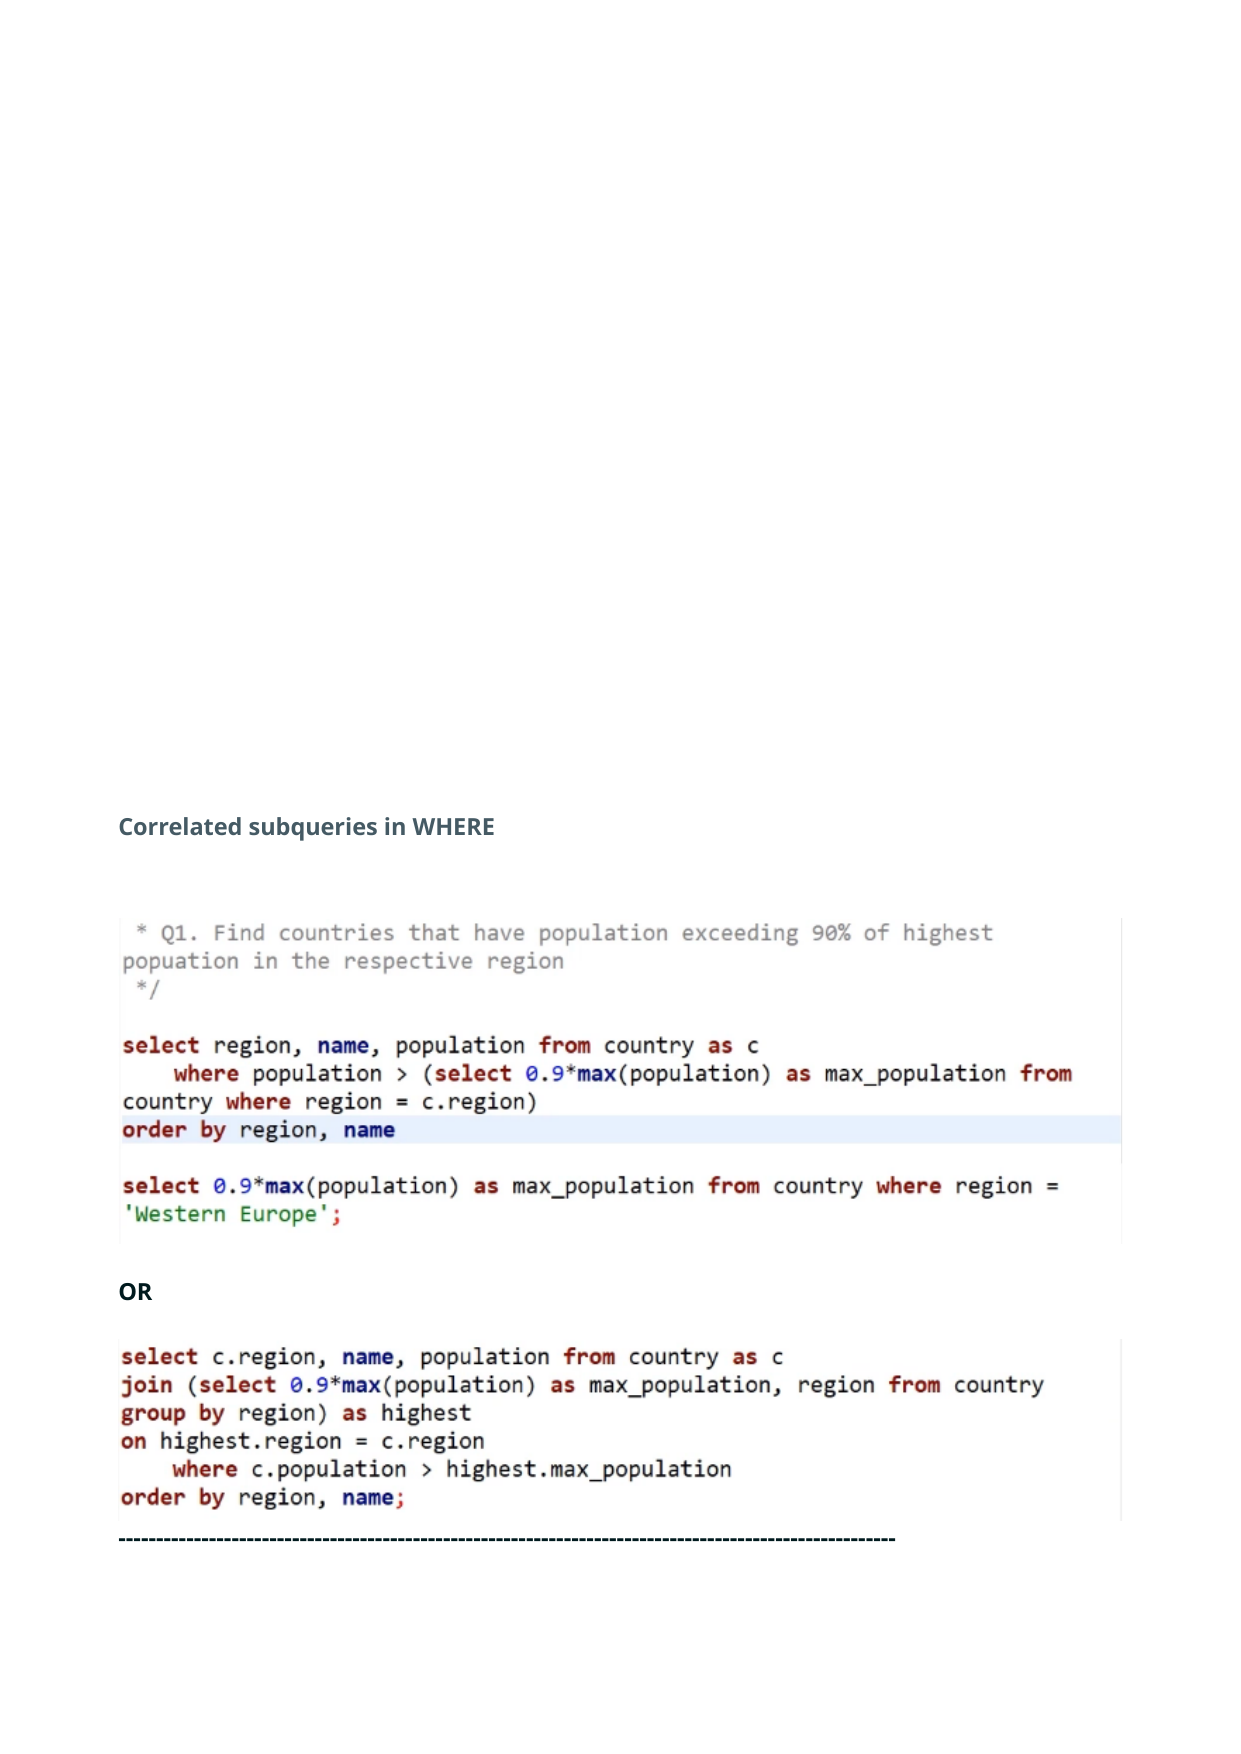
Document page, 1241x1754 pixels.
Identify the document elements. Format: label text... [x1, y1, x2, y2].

picture [118, 1339, 1123, 1521]
subtitle Correlated subqueries in WHERE [118, 811, 1122, 842]
text ------------------------------------------------------------------------------------------------------- [118, 1521, 1122, 1553]
text OR [118, 1276, 1122, 1308]
picture [118, 918, 1123, 1244]
